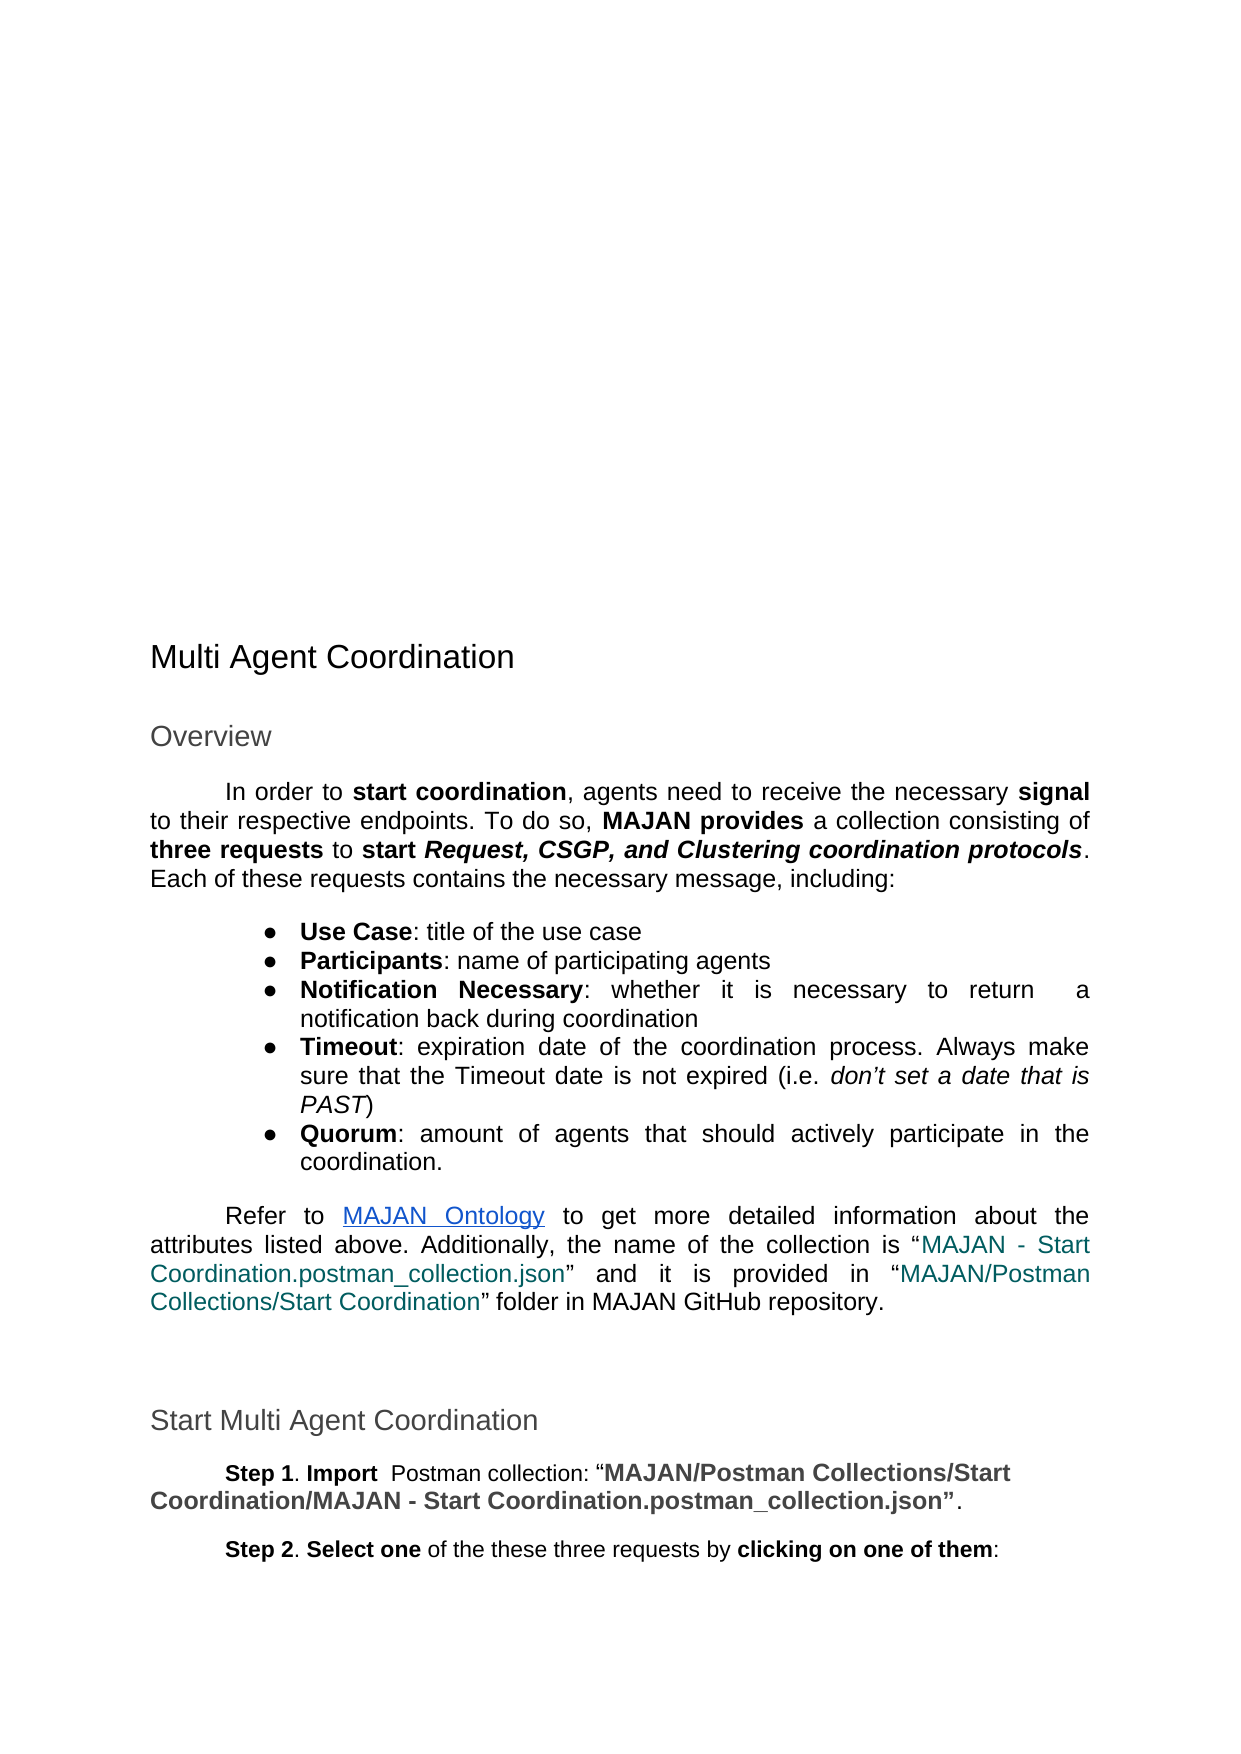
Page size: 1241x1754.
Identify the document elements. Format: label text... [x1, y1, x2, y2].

list Timeout: expiration date of the coordination process. Always make sure that the Timeout date is not expired (i.e. don’t set a date that is PAST) [262, 1032, 1090, 1119]
text Step 2. Select one of the these three requests by clicking on one of them: [150, 1536, 1090, 1562]
list Use Case: title of the use case [262, 917, 1090, 946]
list Quorum: amount of agents that should actively participate in the coordination. [262, 1119, 1090, 1176]
subtitle Multi Agent Coordination [150, 637, 1090, 676]
text In order to start coordination, agents need to receive the necessary signal to their respective endpoints. To do so, MAJAN provides a collection consisting of three requests to start Request, CSGP, and Clustering coordination protocols. Each of these requests contains the necessary message, including: [150, 777, 1090, 892]
subtitle Start Multi Agent Coordination [150, 1403, 1090, 1437]
subtitle Overview [150, 719, 1090, 752]
text Step 1. Import Postman collection: “MAJAN/Postman Collections/Start Coordination/MAJAN - Start Coordination.postman_collection.json”. [150, 1458, 1090, 1515]
list Participants: name of participating agents [262, 946, 1090, 975]
list Notification Necessary: whether it is necessary to return a notification back during coordination [262, 975, 1090, 1032]
text Refer to MAJAN Ontology to get more detailed information about the attributes listed above. Additionally, the name of the collection is “MAJAN - Start Coordination.postman_collection.json” and it is provided in “MAJAN/Postman Collections/Start Coordination” folder in MAJAN GitHub repository. [150, 1201, 1090, 1316]
